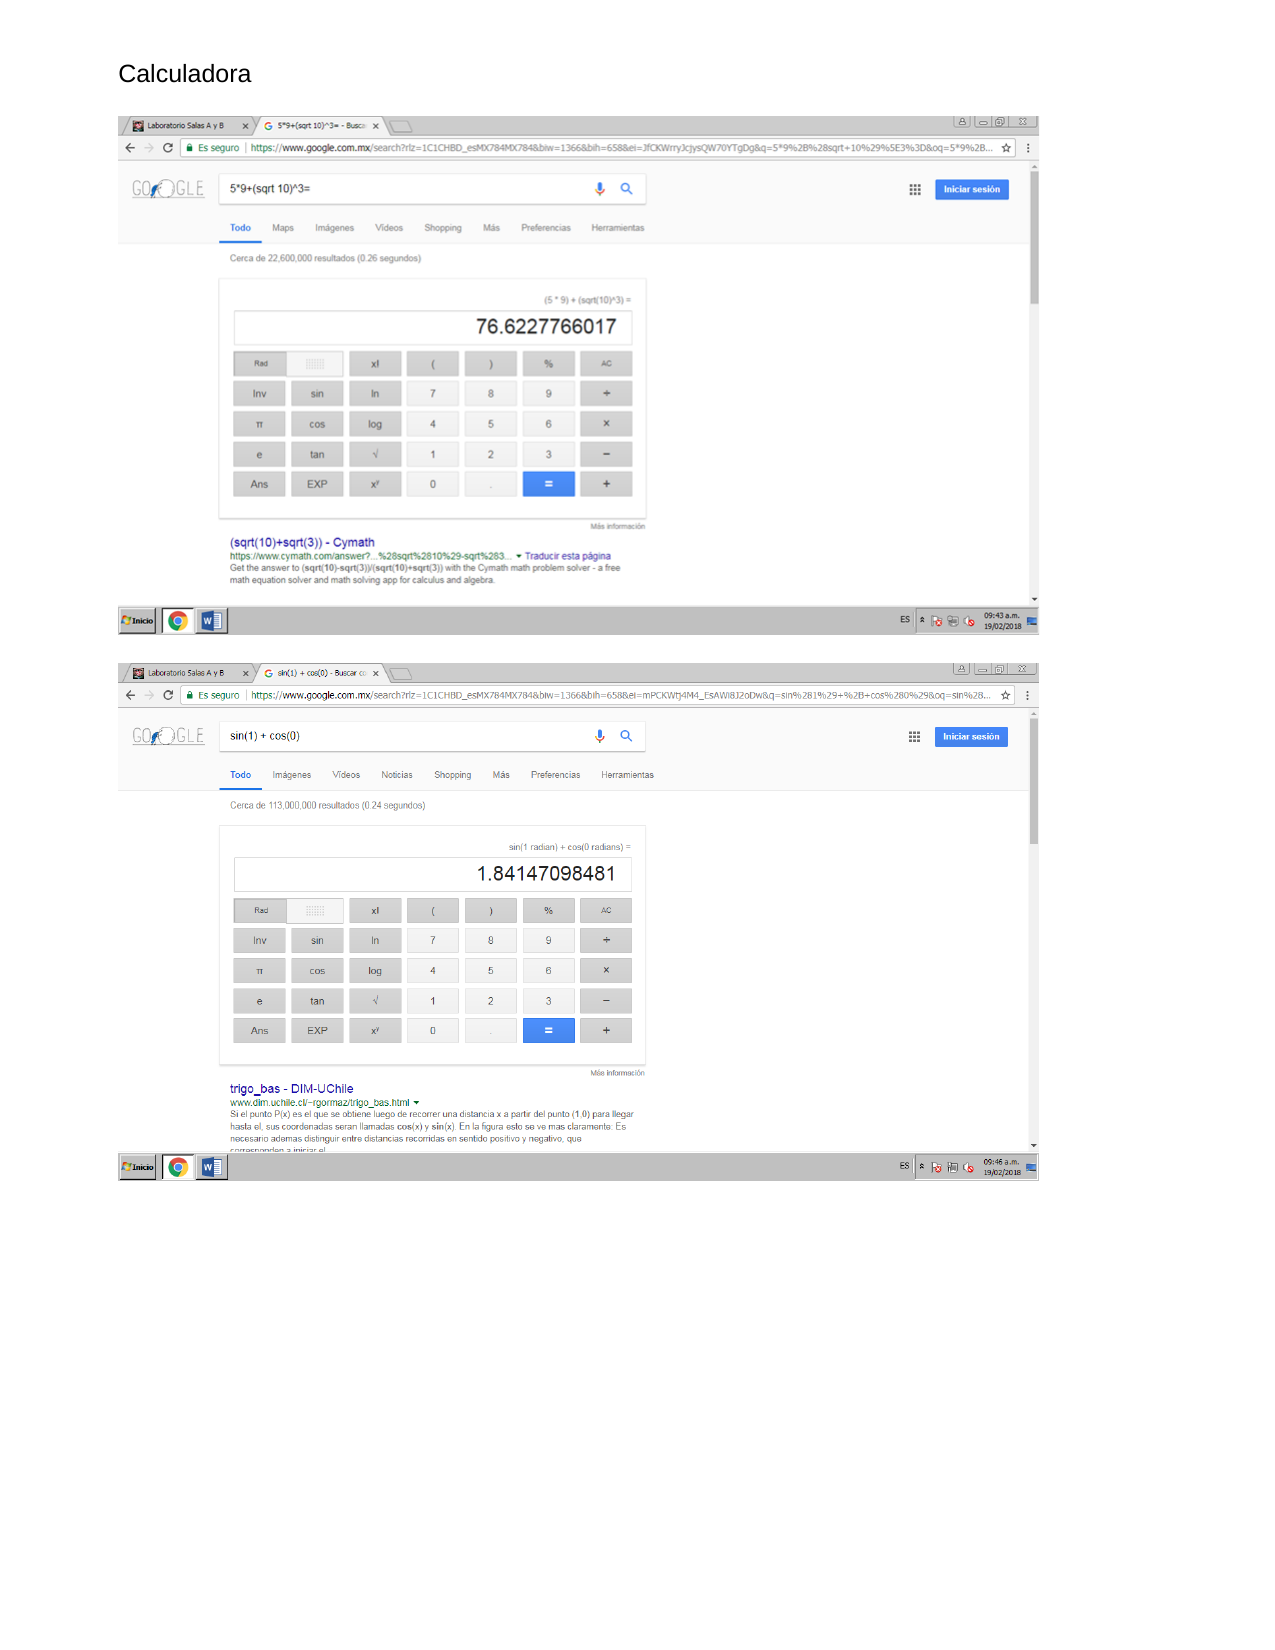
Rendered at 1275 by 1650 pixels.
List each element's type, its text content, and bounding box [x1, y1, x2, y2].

text Calculadora [118, 59, 1205, 88]
